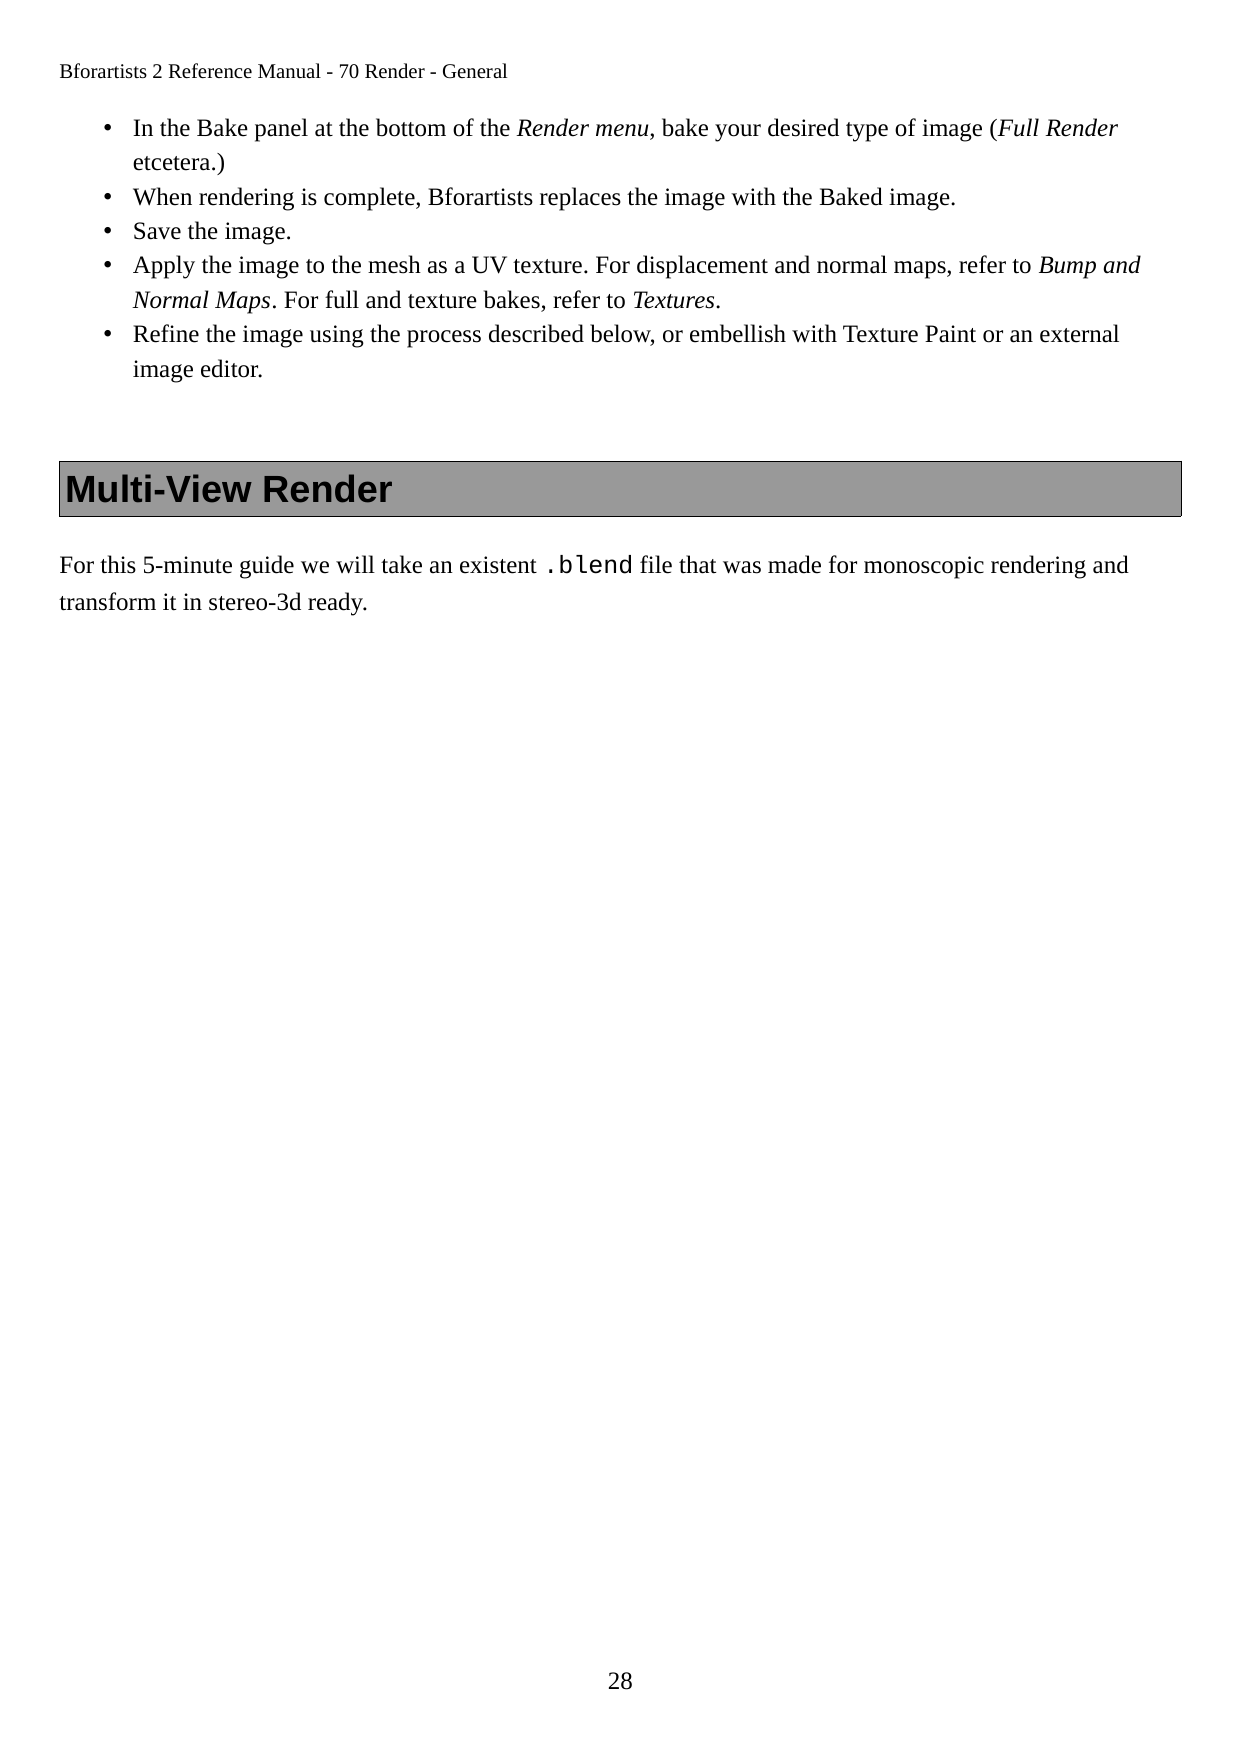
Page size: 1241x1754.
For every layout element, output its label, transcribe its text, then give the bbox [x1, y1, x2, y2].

list When rendering is complete, Bforartists replaces the image with the Baked image. [103, 182, 1181, 210]
text For this 5-minute guide we will take an existent .blend file that was made for monoscopic rendering and transform it in stereo-3d ready. [59, 550, 1181, 616]
list In the Bake panel at the bottom of the Render menu, bake your desired type of image (Full Render etcetera.) [103, 113, 1181, 176]
list Save the image. [103, 216, 1181, 245]
list Apply the image to the mesh as a UV texture. For displacement and normal maps, refer to Bump and Normal Maps. For full and texture bakes, refer to Textures. [103, 251, 1181, 314]
list Refine the image using the process described below, or embellish with Texture Paint or an external image editor. [103, 319, 1181, 383]
table_header Multi-View Render [60, 462, 1181, 516]
